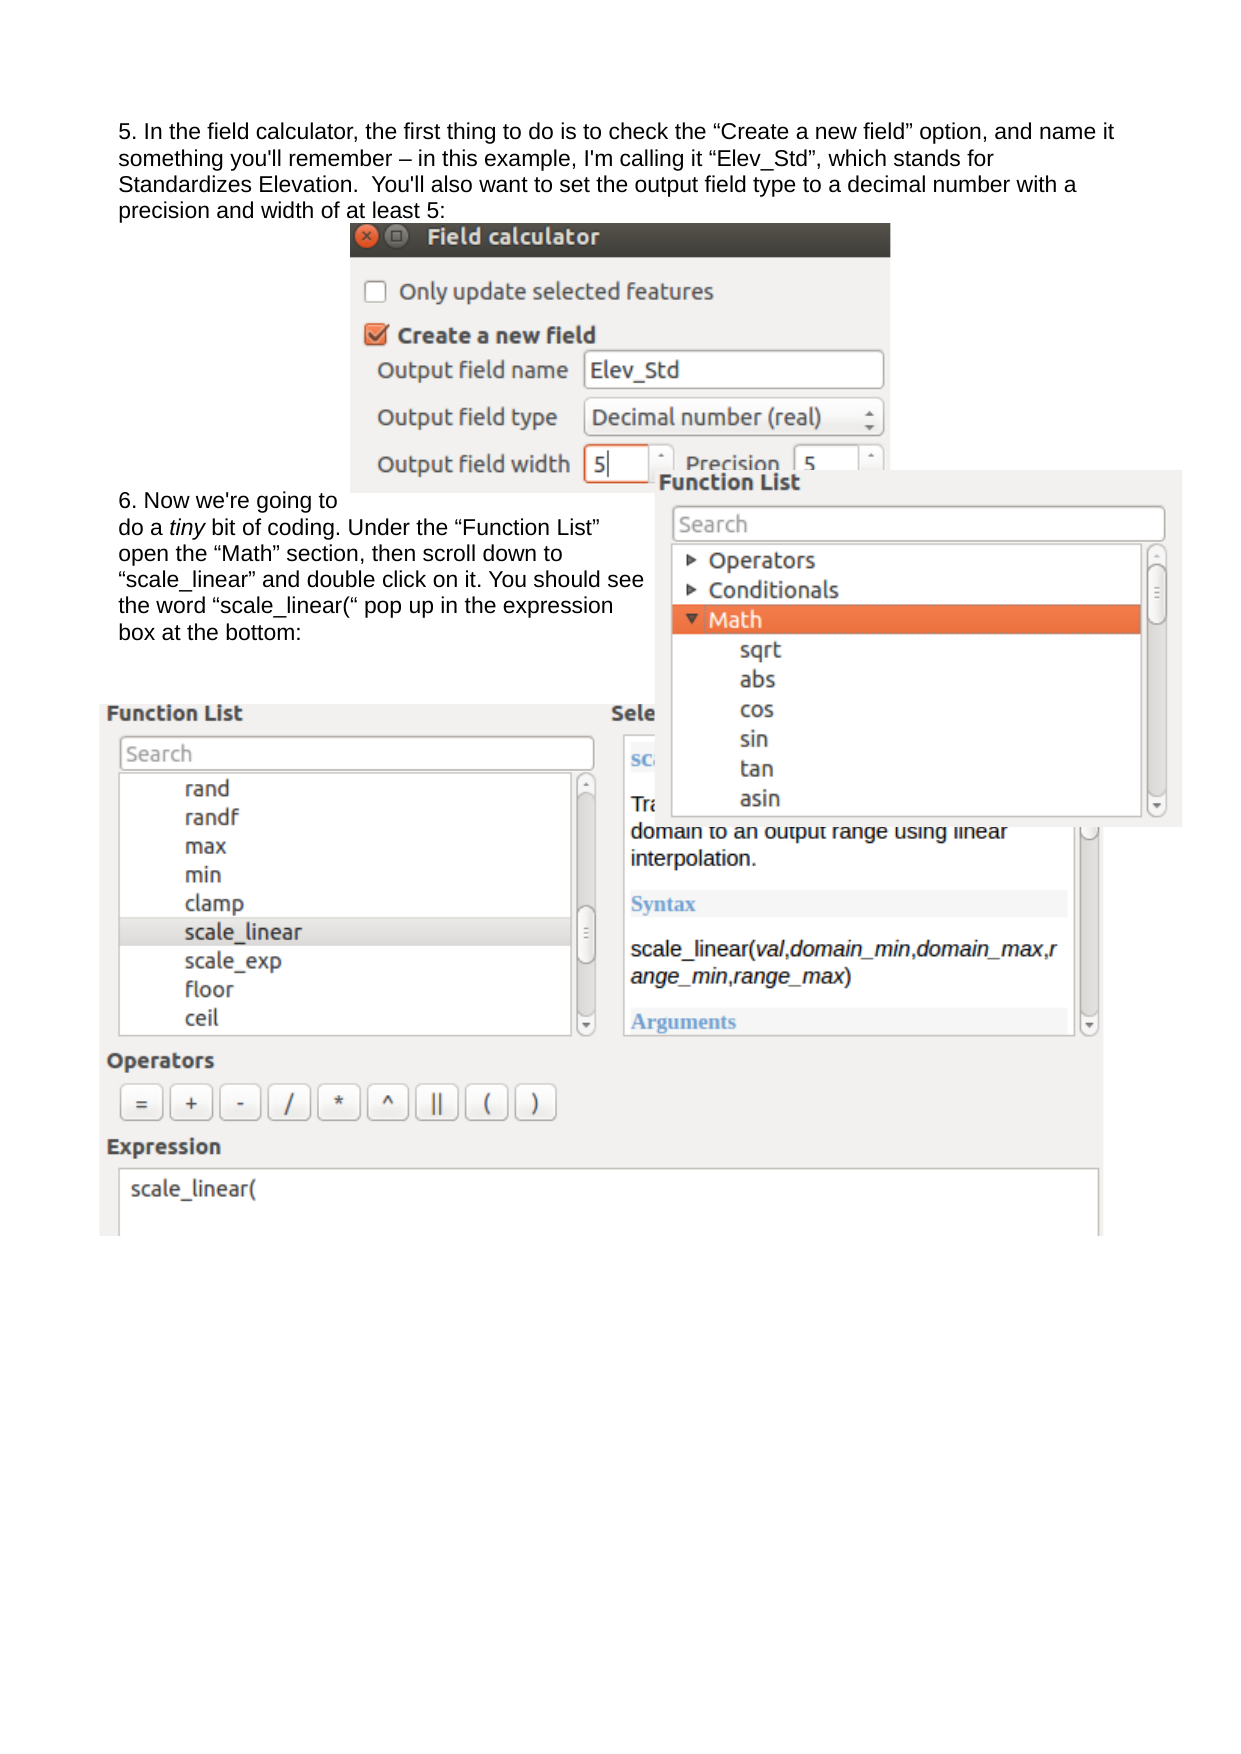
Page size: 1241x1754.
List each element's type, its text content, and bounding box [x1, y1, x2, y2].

text 6. Now we're going to do a tiny bit of coding. Under the “Function List” open the “Math” section, then scroll down to “scale_linear” and double click on it. You should see the word “scale_linear(“ pop up in the expression box at the bottom: [118, 487, 654, 645]
picture [99, 223, 1183, 1236]
text 5. In the field calculator, the first thing to do is to check the “Create a new field” option, and name it something you'll remember – in this example, I'm calling it “Elev_Std”, which stands for Standardizes Elevation. You'll also want to set the output field type to a decimal number with a precision and width of at least 5: [118, 118, 1122, 223]
